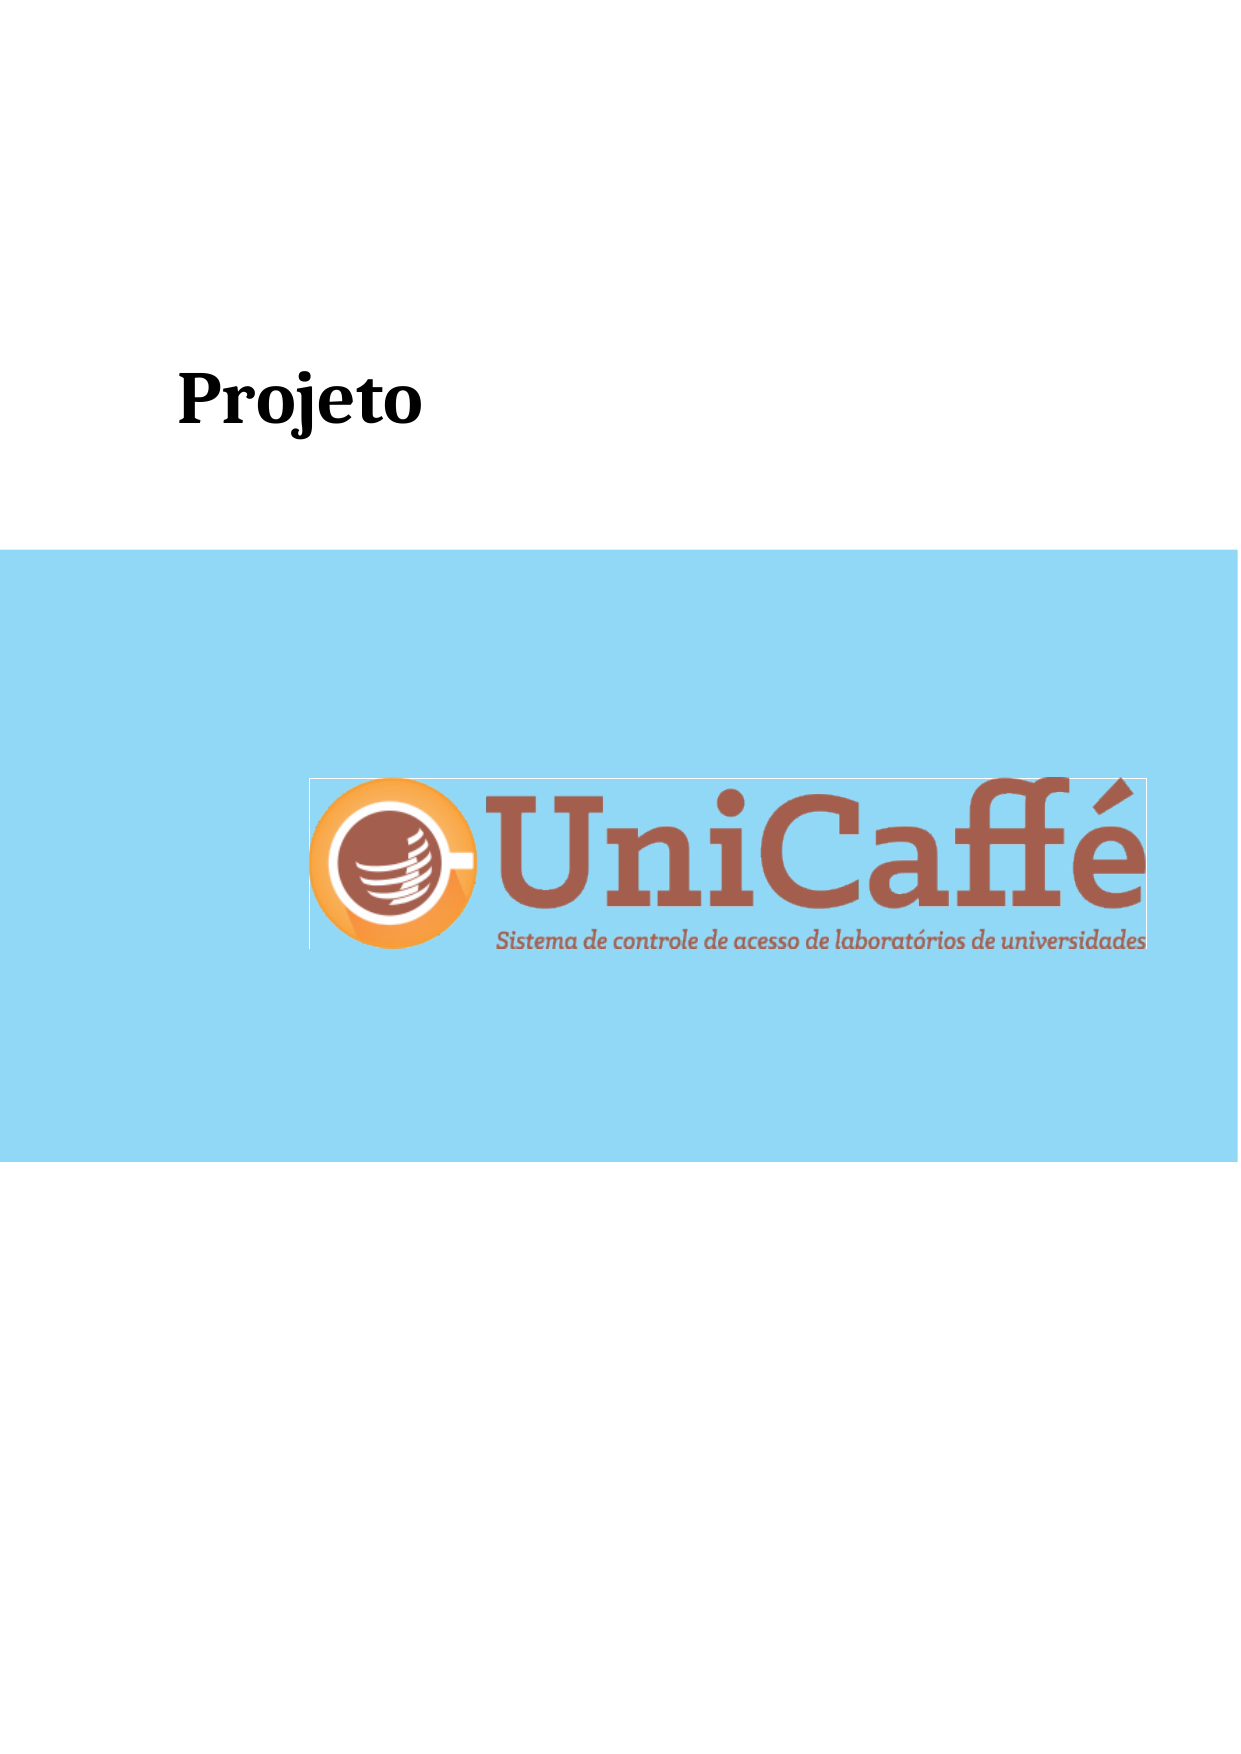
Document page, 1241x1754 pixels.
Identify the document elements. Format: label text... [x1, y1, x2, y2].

picture [308, 777, 1146, 949]
text Projeto [177, 270, 1063, 442]
